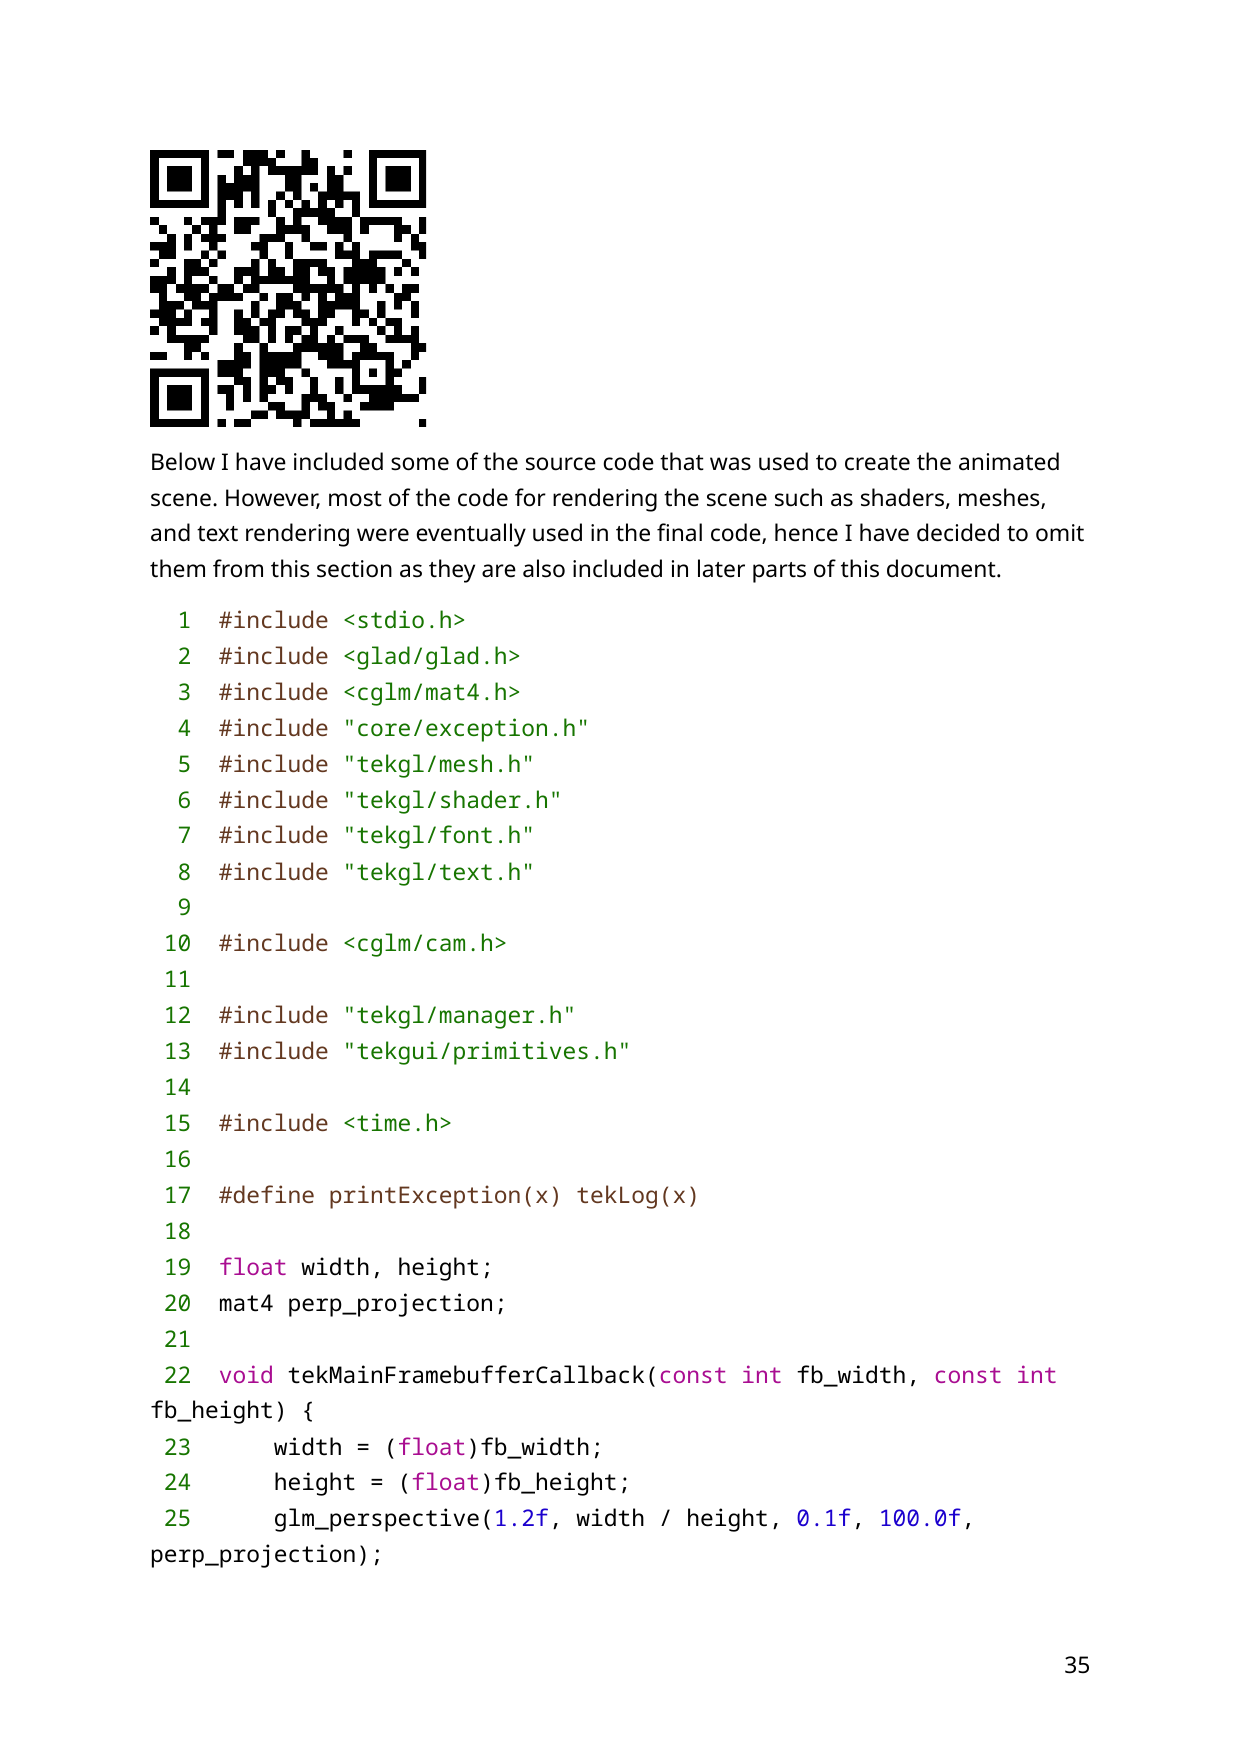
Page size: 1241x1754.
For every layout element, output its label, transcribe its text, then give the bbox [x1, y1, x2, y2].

text 24 height = (float)fb_height; [150, 1466, 1090, 1498]
text 12 #include "tekgl/manager.h" [150, 999, 1090, 1030]
text 6 #include "tekgl/shader.h" [150, 783, 1090, 815]
text 4 #include "core/exception.h" [150, 712, 1090, 743]
text 14 [150, 1071, 1090, 1102]
text 15 #include <time.h> [150, 1107, 1090, 1138]
text 18 [150, 1215, 1090, 1246]
text 21 [150, 1323, 1090, 1354]
picture [150, 150, 427, 427]
text 7 #include "tekgl/font.h" [150, 819, 1090, 851]
text 10 #include <cglm/cam.h> [150, 927, 1090, 958]
text 3 #include <cglm/mat4.h> [150, 676, 1090, 707]
text 1 #include <stdio.h> [150, 604, 1090, 635]
text 11 [150, 963, 1090, 994]
text 17 #define printException(x) tekLog(x) [150, 1179, 1090, 1210]
text 9 [150, 891, 1090, 923]
text 23 width = (float)fb_width; [150, 1430, 1090, 1462]
text Below I have included some of the source code that was used to create the animated scene. However, most of the code for rendering the scene such as shaders, meshes, and text rendering were eventually used in the final code, hence I have decided to omit them from this section as they are also included in later parts of this document. [150, 446, 1090, 584]
text 2 #include <glad/glad.h> [150, 640, 1090, 671]
text 19 float width, height; [150, 1251, 1090, 1282]
text 25 glm_perspective(1.2f, width / height, 0.1f, 100.0f, perp_projection); [150, 1502, 1090, 1569]
text 20 mat4 perp_projection; [150, 1287, 1090, 1318]
text 16 [150, 1143, 1090, 1174]
text 8 #include "tekgl/text.h" [150, 855, 1090, 887]
text 5 #include "tekgl/mesh.h" [150, 748, 1090, 779]
text 13 #include "tekgui/primitives.h" [150, 1035, 1090, 1066]
text 22 void tekMainFramebufferCallback(const int fb_width, const int fb_height) { [150, 1358, 1090, 1426]
